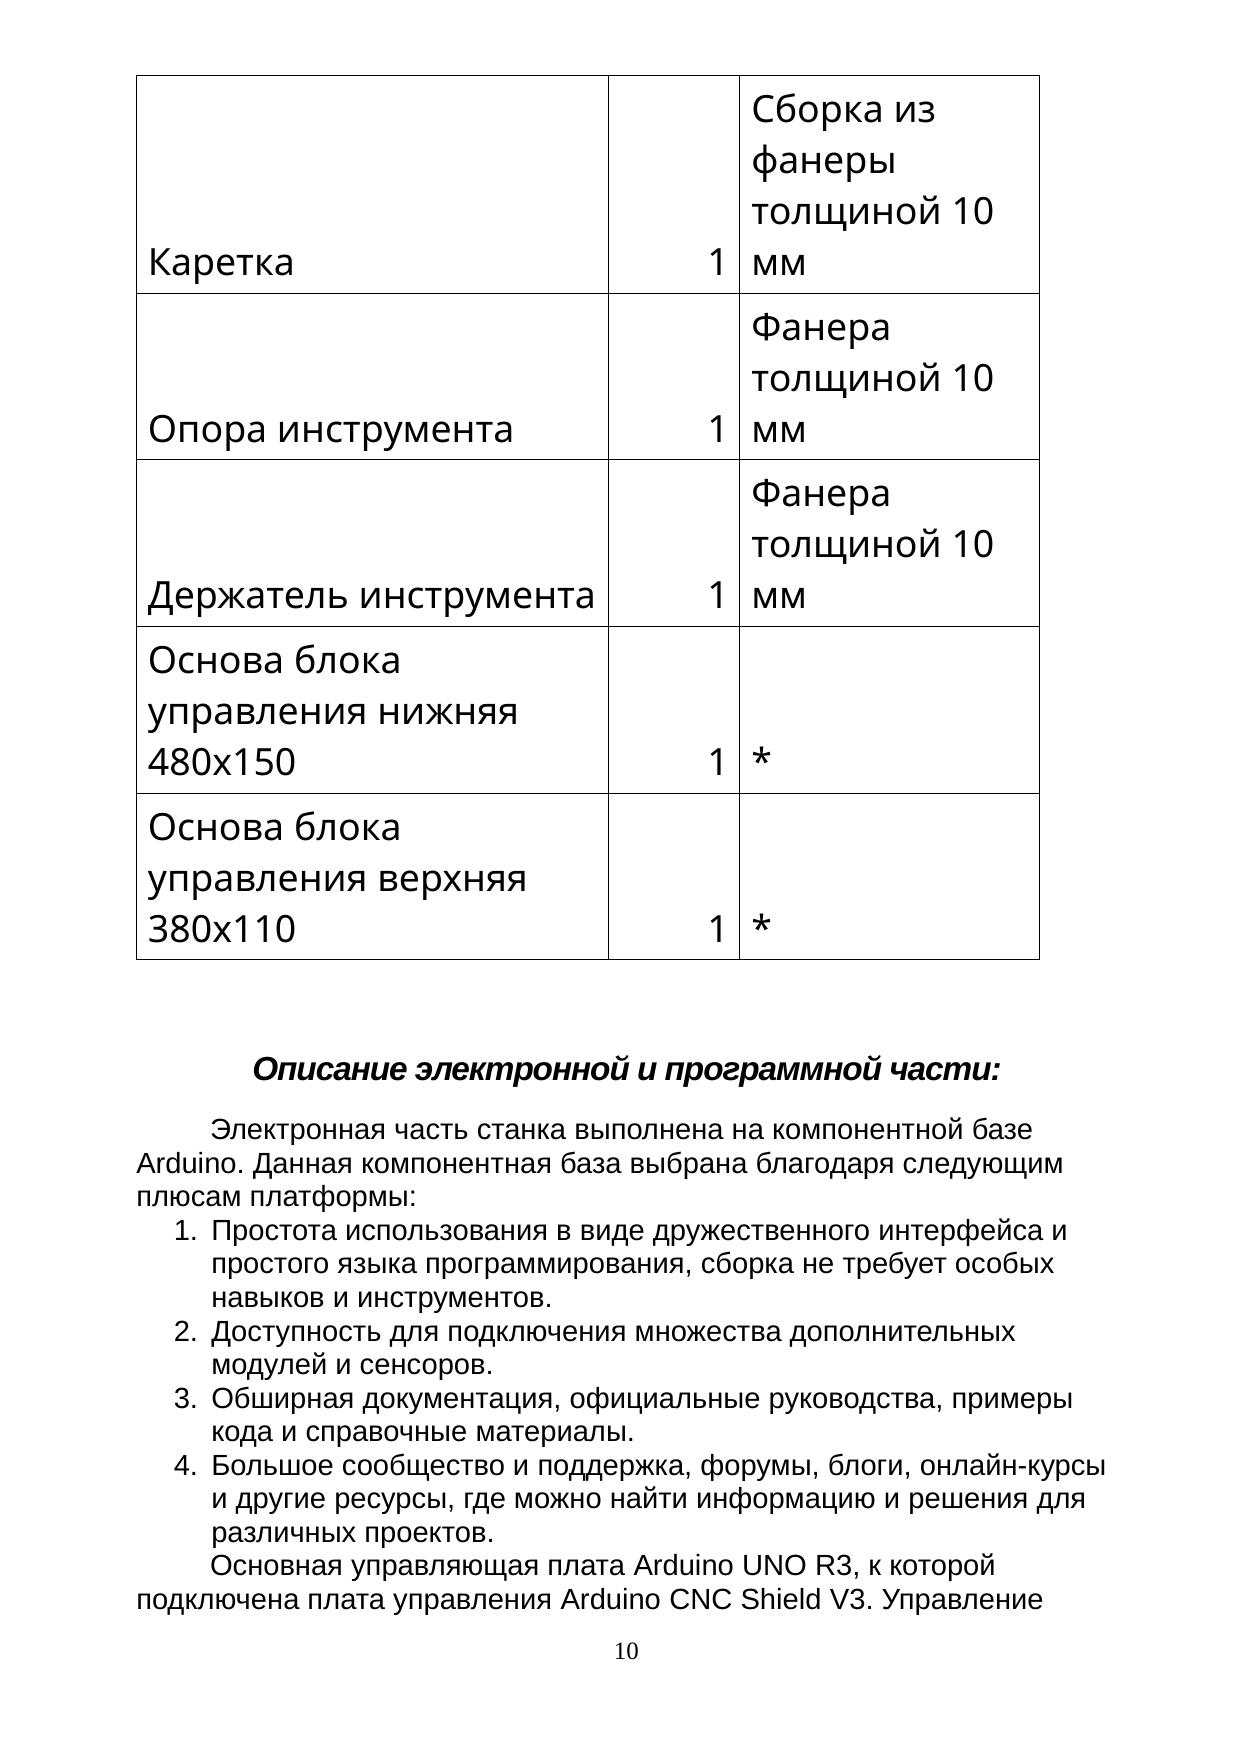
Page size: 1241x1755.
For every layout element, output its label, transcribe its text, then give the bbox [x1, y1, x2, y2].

table_cell Держатель инструмента [137, 460, 608, 626]
table_cell Каретка [137, 76, 608, 293]
table_cell Фанера толщиной 10 мм [740, 294, 1039, 459]
list Простота использования в виде дружественного интерфейса и простого языка программирования, сборка не требует особых навыков и инструментов. [173, 1213, 1122, 1314]
table_cell Фанера толщиной 10 мм [740, 460, 1039, 626]
list Большое сообщество и поддержка, форумы, блоги, онлайн-курсы и другие ресурсы, где можно найти информацию и решения для различных проектов. [173, 1448, 1122, 1548]
table_cell 1 [609, 76, 739, 293]
text Электронная часть станка выполнена на компонентной базе Arduino. Данная компонентная база выбрана благодаря следующим плюсам платформы: [136, 1112, 1122, 1213]
table_cell Основа блока управления верхняя 380х110 [137, 794, 608, 959]
table_cell 1 [609, 460, 739, 626]
table_cell 1 [609, 794, 739, 959]
table_cell * [740, 794, 1039, 959]
table_cell 1 [609, 627, 739, 793]
table_cell Сборка из фанеры толщиной 10 мм [740, 76, 1039, 293]
text Основная управляющая плата Arduino UNO R3, к которой подключена плата управления Arduino CNC Shield V3. Управление [136, 1548, 1122, 1616]
list Обширная документация, официальные руководства, примеры кода и справочные материалы. [173, 1381, 1122, 1448]
table_cell Основа блока управления нижняя 480х150 [137, 627, 608, 793]
table_cell Опора инструмента [137, 294, 608, 459]
subtitle Описание электронной и программной части: [136, 1049, 1122, 1087]
table_cell * [740, 627, 1039, 793]
table_cell 1 [609, 294, 739, 459]
list Доступность для подключения множества дополнительных модулей и сенсоров. [173, 1314, 1122, 1381]
